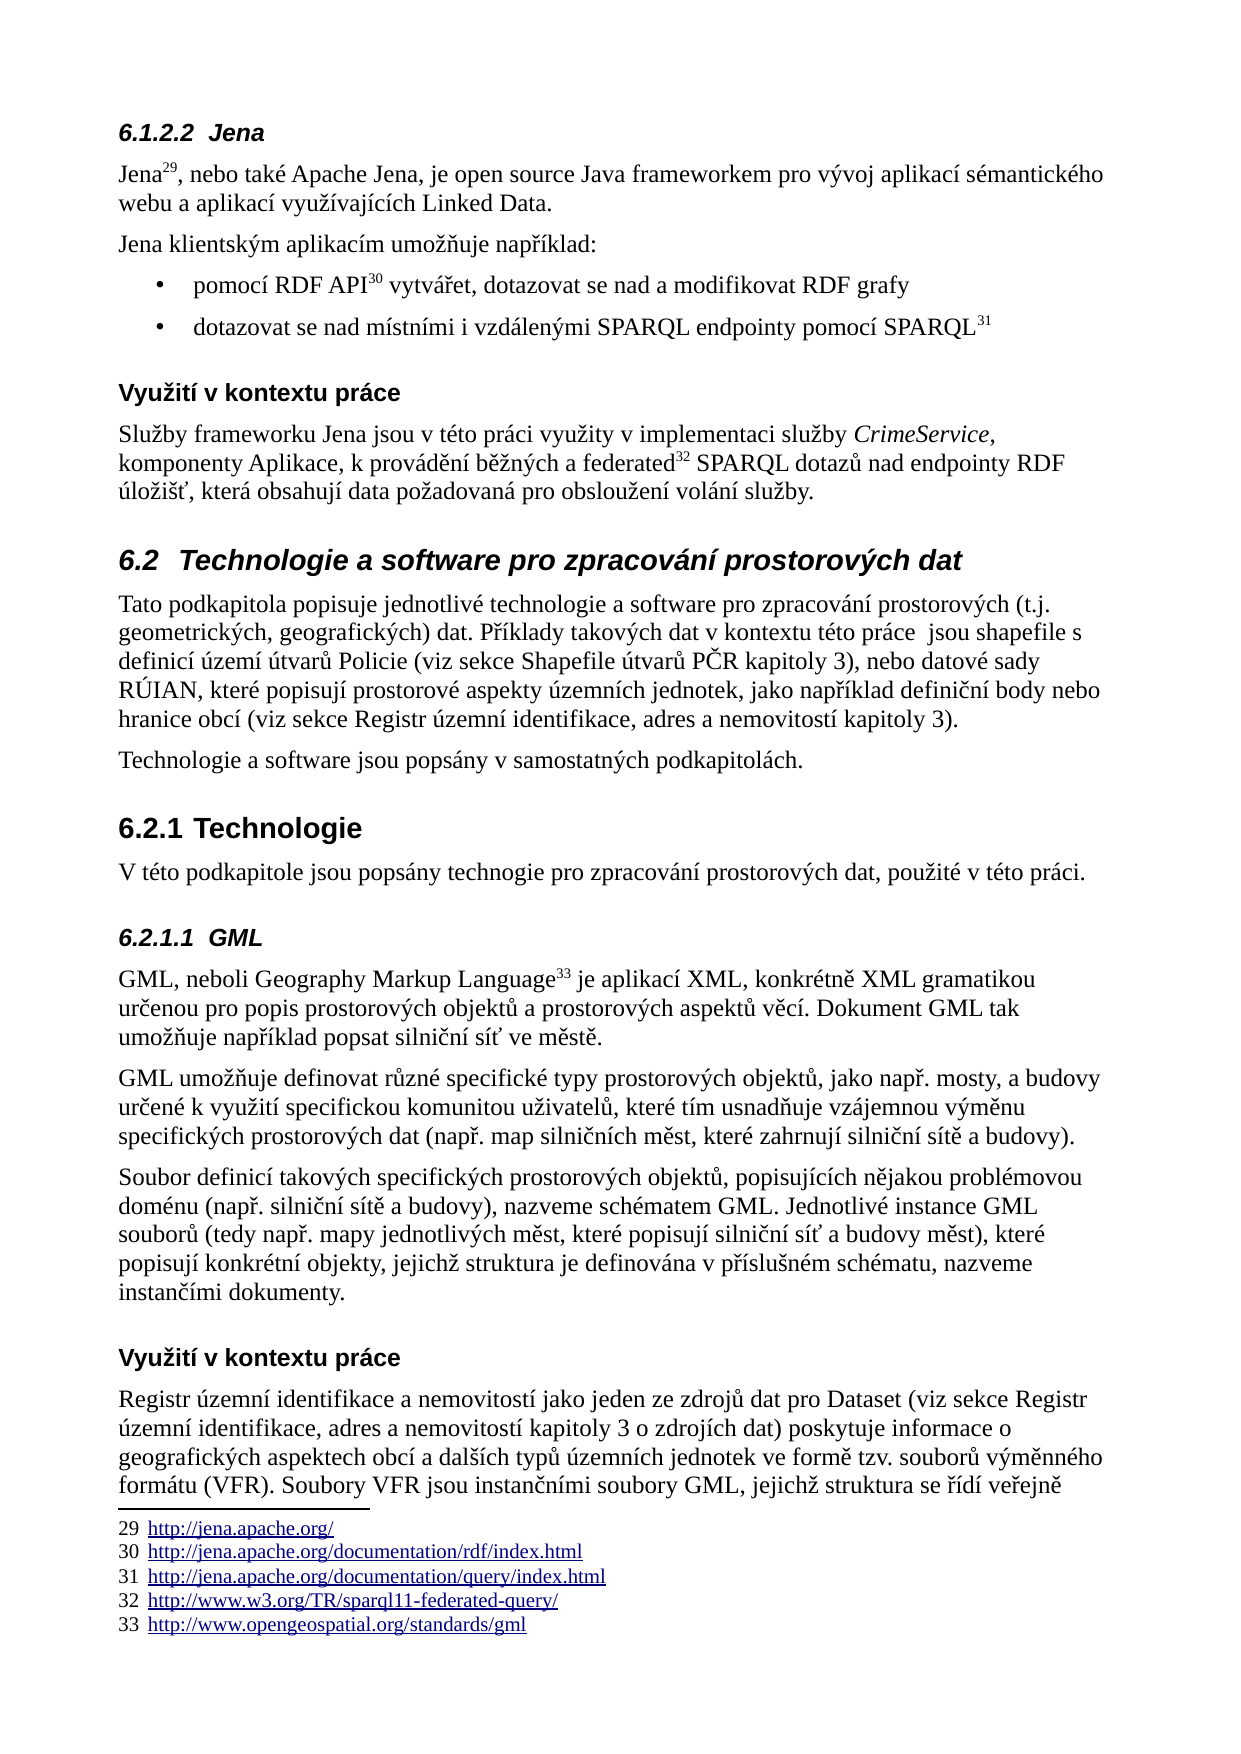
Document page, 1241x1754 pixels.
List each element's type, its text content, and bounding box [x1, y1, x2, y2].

subtitle Využití v kontextu práce [118, 1343, 1122, 1372]
list pomocí RDF API vytvářet, dotazovat se nad a modifikovat RDF grafy [156, 270, 1122, 299]
text V této podkapitole jsou popsány technogie pro zpracování prostorových dat, použité v této práci. [118, 857, 1122, 886]
text Technologie a software jsou popsány v samostatných podkapitolách. [118, 745, 1122, 774]
text Tato podkapitola popisuje jednotlivé technologie a software pro zpracování prostorových (t.j. geometrických, geografických) dat. Příklady takových dat v kontextu této práce jsou shapefile s definicí území útvarů Policie (viz sekce Shapefile útvarů PČR kapitoly 3), nebo datové sady RÚIAN, které popisují prostorové aspekty územních jednotek, jako například definiční body nebo hranice obcí (viz sekce Registr územní identifikace, adres a nemovitostí kapitoly 3). [118, 589, 1122, 732]
subtitle Technologie [118, 811, 1122, 845]
subtitle GML [118, 923, 1122, 952]
text http://jena.apache.org/ [118, 1515, 1122, 1539]
text GML umožňuje definovat různé specifické typy prostorových objektů, jako např. mosty, a budovy určené k využití specifickou komunitou uživatelů, které tím usnadňuje vzájemnou výměnu specifických prostorových dat (např. map silničních měst, které zahrnují silniční sítě a budovy). [118, 1063, 1122, 1149]
subtitle Využití v kontextu práce [118, 378, 1122, 406]
text Služby frameworku Jena jsou v této práci využity v implementaci služby CrimeService, komponenty Aplikace, k provádění běžných a federated SPARQL dotazů nad endpointy RDF úložišť, která obsahují data požadovaná pro obsloužení volání služby. [118, 419, 1122, 505]
text Registr územní identifikace a nemovitostí jako jeden ze zdrojů dat pro Dataset (viz sekce Registr územní identifikace, adres a nemovitostí kapitoly 3 o zdrojích dat) poskytuje informace o geografických aspektech obcí a dalších typů územních jednotek ve formě tzv. souborů výměnného formátu (VFR). Soubory VFR jsou instančními soubory GML, jejichž struktura se řídí veřejně [118, 1384, 1122, 1499]
text Jena, nebo také Apache Jena, je open source Java frameworkem pro vývoj aplikací sémantického webu a aplikací využívajících Linked Data. [118, 159, 1122, 217]
text http://www.w3.org/TR/sparql11-federated-query/ [118, 1588, 1122, 1612]
subtitle Technologie a software pro zpracování prostorových dat [118, 543, 1122, 576]
text Jena klientským aplikacím umožňuje například: [118, 229, 1122, 258]
subtitle Jena [118, 118, 1122, 147]
list http://jena.apache.org/documentation/rdf/index.html [118, 1539, 1122, 1563]
text Soubor definicí takových specifických prostorových objektů, popisujících nějakou problémovou doménu (např. silniční sítě a budovy), nazveme schématem GML. Jednotlivé instance GML souborů (tedy např. mapy jednotlivých měst, které popisují silniční síť a budovy měst), které popisují konkrétní objekty, jejichž struktura je definována v příslušném schématu, nazveme instančími dokumenty. [118, 1162, 1122, 1306]
text http://www.opengeospatial.org/standards/gml [118, 1612, 1122, 1636]
text GML, neboli Geography Markup Language je aplikací XML, konkrétně XML gramatikou určenou pro popis prostorových objektů a prostorových aspektů věcí. Dokument GML tak umožňuje například popsat silniční síť ve městě. [118, 964, 1122, 1051]
list dotazovat se nad místními i vzdálenými SPARQL endpointy pomocí SPARQL [156, 312, 1122, 340]
list http://jena.apache.org/documentation/query/index.html [118, 1563, 1122, 1588]
